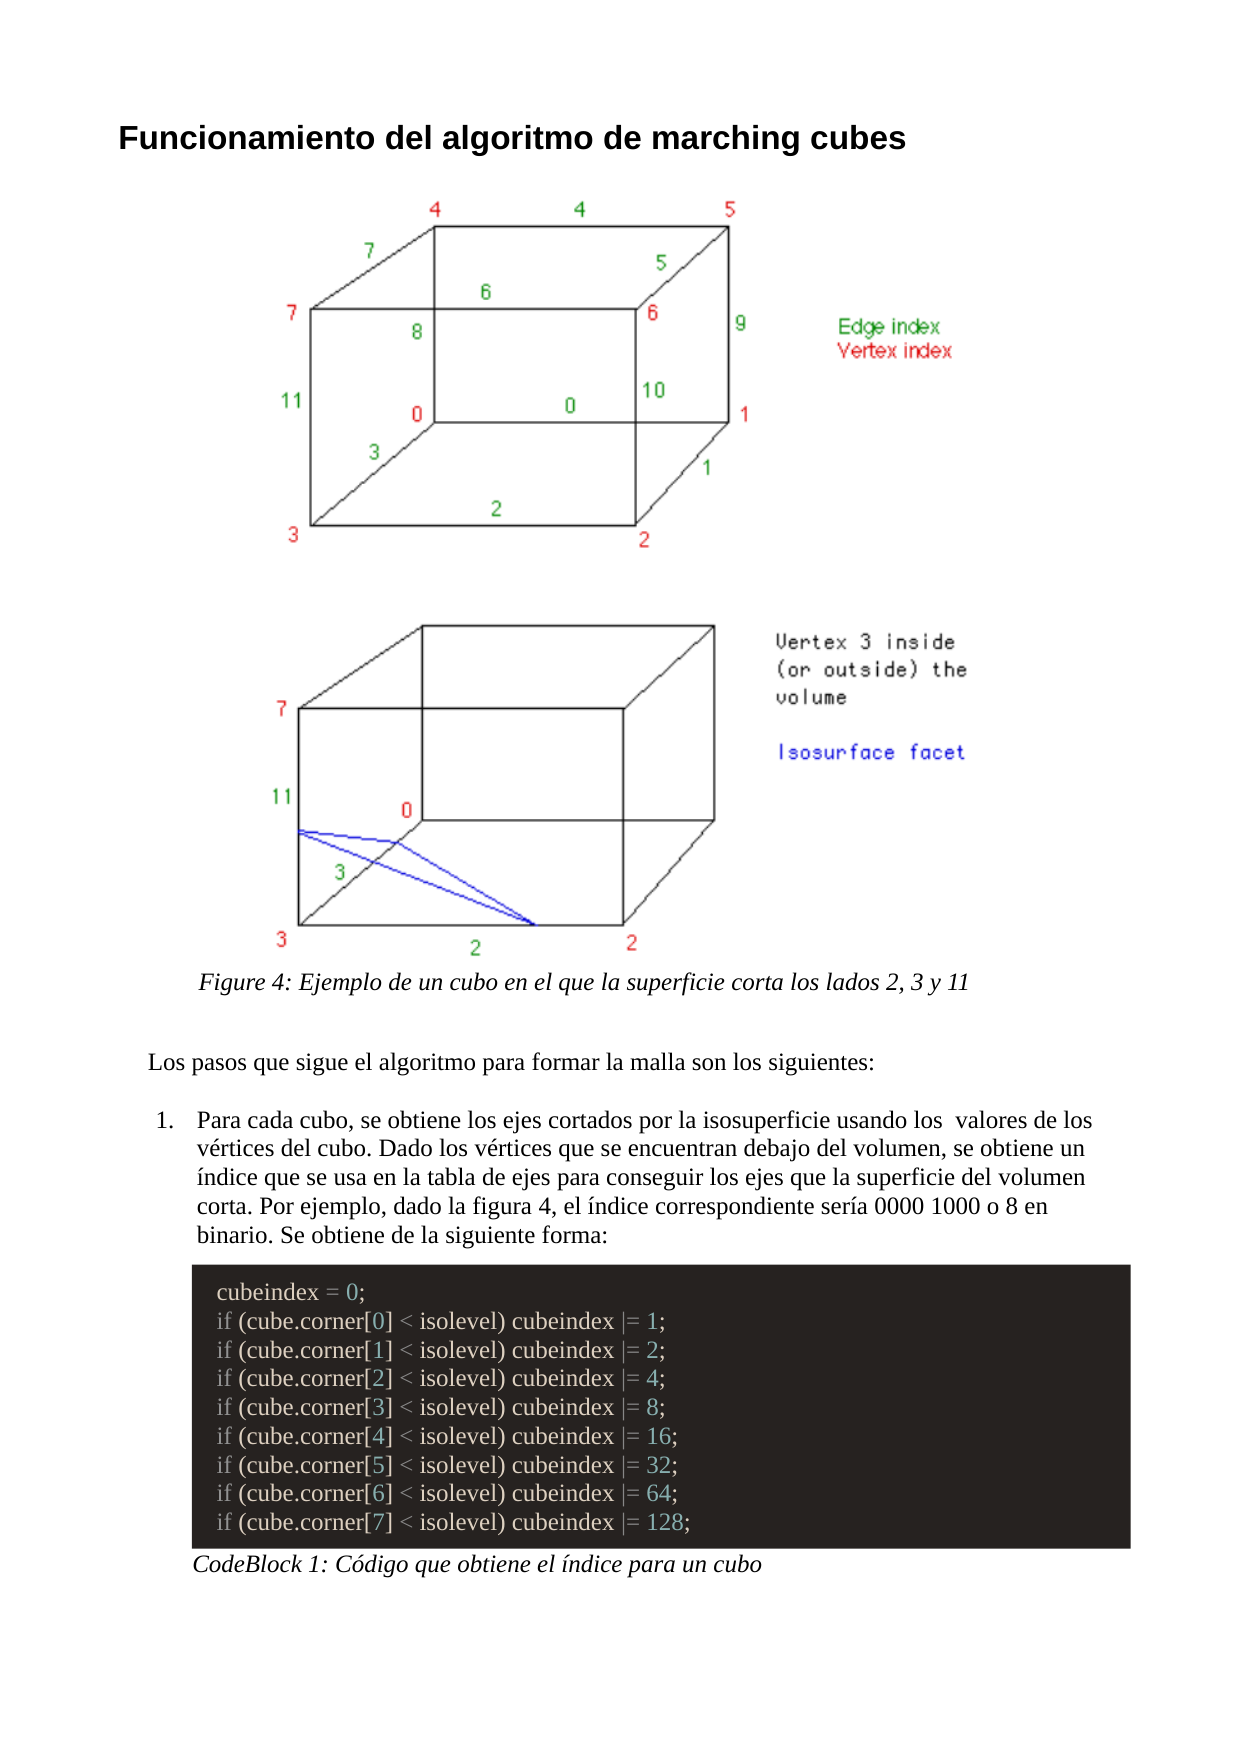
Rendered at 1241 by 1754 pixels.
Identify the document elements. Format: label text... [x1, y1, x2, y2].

text Figure 4: Ejemplo de un cubo en el que la superficie corta los lados 2, 3 y 11 [198, 967, 1042, 995]
list Para cada cubo, se obtiene los ejes cortados por la isosuperficie usando los valores de los vértices del cubo. Dado los vértices que se encuentran debajo del volumen, se obtiene un índice que se usa en la tabla de ejes para conseguir los ejes que la superficie del volumen corta. Por ejemplo, dado la figura 4, el índice correspondiente sería 0000 1000 o 8 en binario. Se obtiene de la siguiente forma: [155, 1105, 1122, 1248]
text Los pasos que sigue el algoritmo para formar la malla son los siguientes: [118, 1047, 1122, 1076]
subtitle Funcionamiento del algoritmo de marching cubes [118, 118, 1122, 157]
text CodeBlock 1: Código que obtiene el índice para un cubo [192, 1549, 1131, 1577]
picture [198, 181, 1042, 967]
